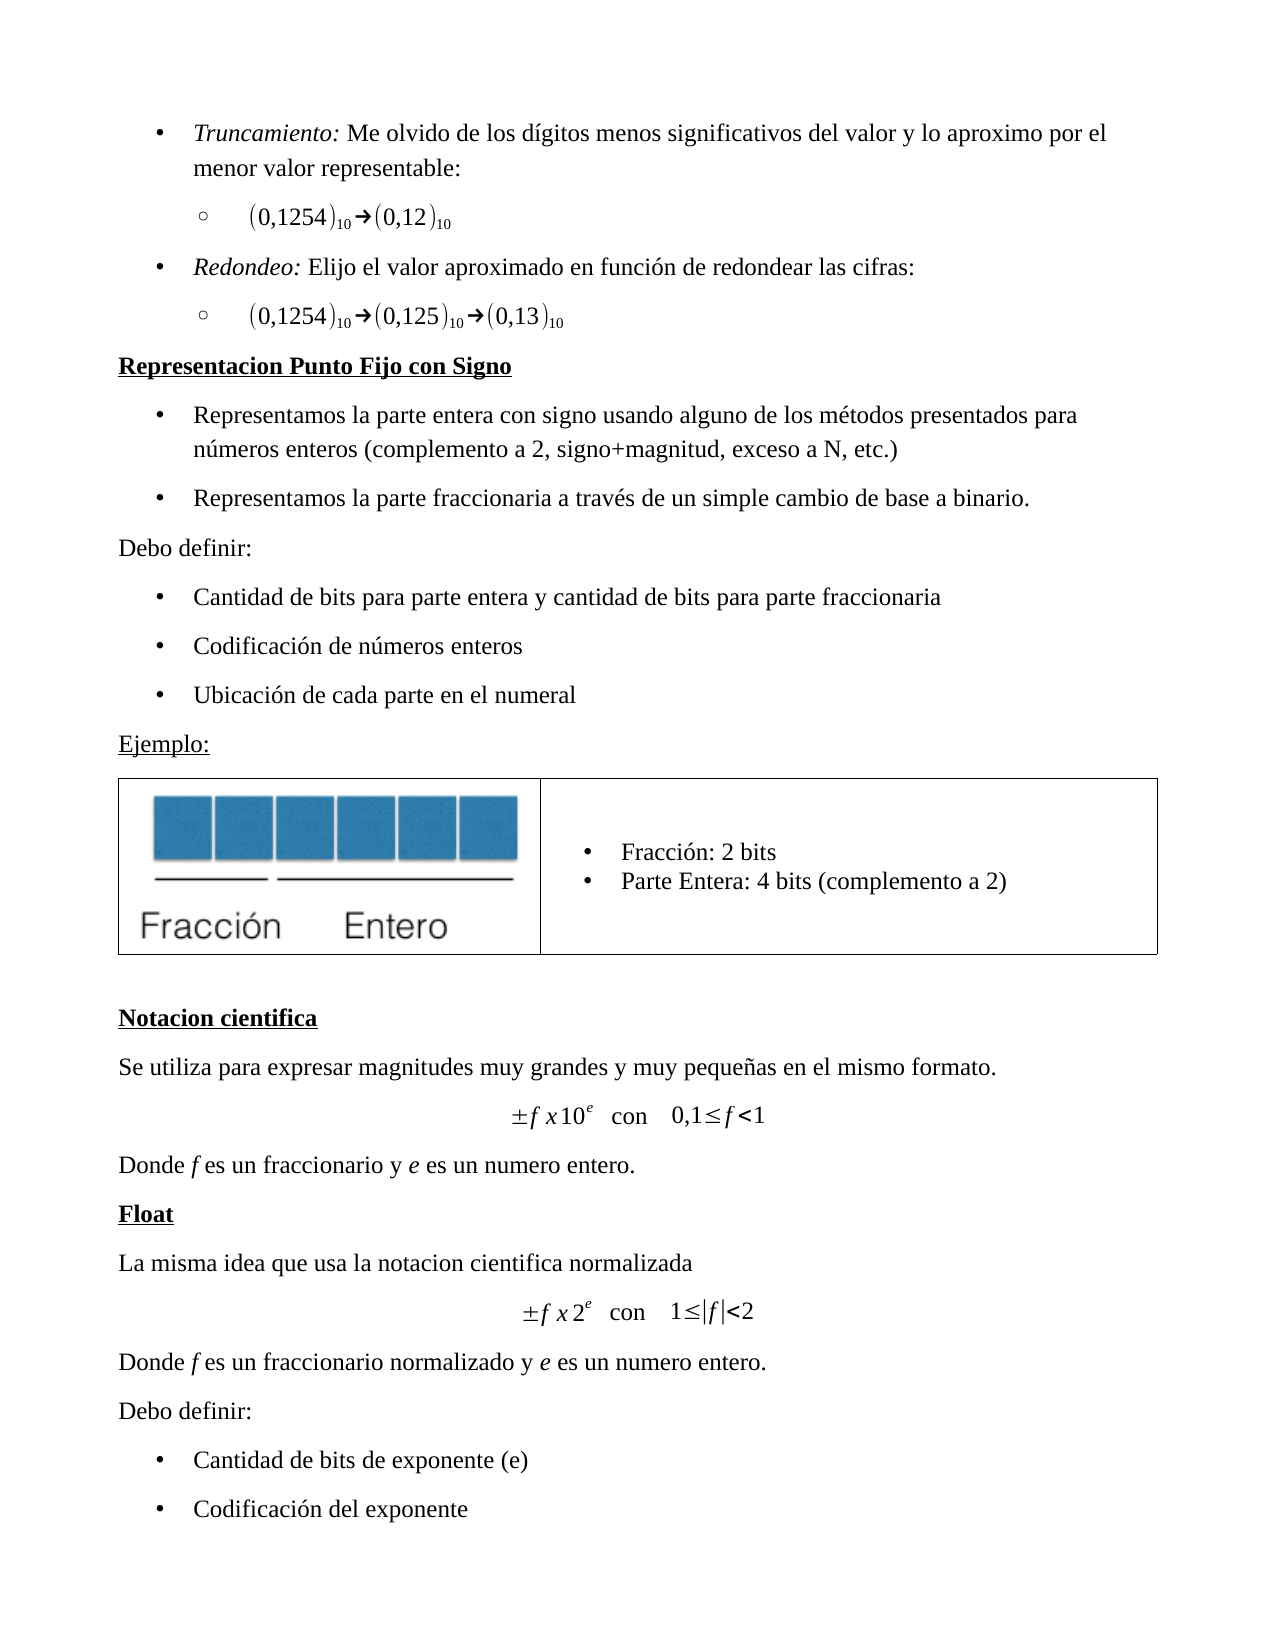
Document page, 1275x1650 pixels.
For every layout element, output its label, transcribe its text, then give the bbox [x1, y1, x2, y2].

text Notacion cientifica [118, 1003, 1157, 1031]
list Redondeo: Elijo el valor aproximado en función de redondear las cifras: [156, 252, 1157, 281]
text Donde f es un fraccionario normalizado y e es un numero entero. [118, 1347, 1157, 1376]
list Codificación del exponente [156, 1494, 1157, 1523]
text Debo definir: [118, 533, 1157, 561]
table_header Fracción: 2 bits Parte Entera: 4 bits (complemento a 2) [541, 779, 1157, 953]
text con [118, 1297, 1157, 1327]
list Ubicación de cada parte en el numeral [156, 680, 1157, 708]
text Representacion Punto Fijo con Signo [118, 351, 1157, 380]
text con [118, 1101, 1157, 1129]
text Debo definir: [118, 1396, 1157, 1425]
list Truncamiento: Me olvido de los dígitos menos significativos del valor y lo aproximo por el menor valor representable: [156, 118, 1157, 181]
text Ejemplo: [118, 729, 1157, 758]
picture [123, 783, 527, 948]
text La misma idea que usa la notacion cientifica normalizada [118, 1248, 1157, 1277]
text Se utiliza para expresar magnitudes muy grandes y muy pequeñas en el mismo formato. [118, 1052, 1157, 1081]
table_header [119, 779, 540, 953]
text Donde f es un fraccionario y e es un numero entero. [118, 1150, 1157, 1179]
list Cantidad de bits para parte entera y cantidad de bits para parte fraccionaria [156, 582, 1157, 610]
list Representamos la parte fraccionaria a través de un simple cambio de base a binario. [156, 483, 1157, 512]
list Cantidad de bits de exponente (e) [156, 1445, 1157, 1474]
text Float [118, 1199, 1157, 1228]
list Codificación de números enteros [156, 631, 1157, 659]
list Representamos la parte entera con signo usando alguno de los métodos presentados para números enteros (complemento a 2, signo+magnitud, exceso a N, etc.) [156, 400, 1157, 463]
